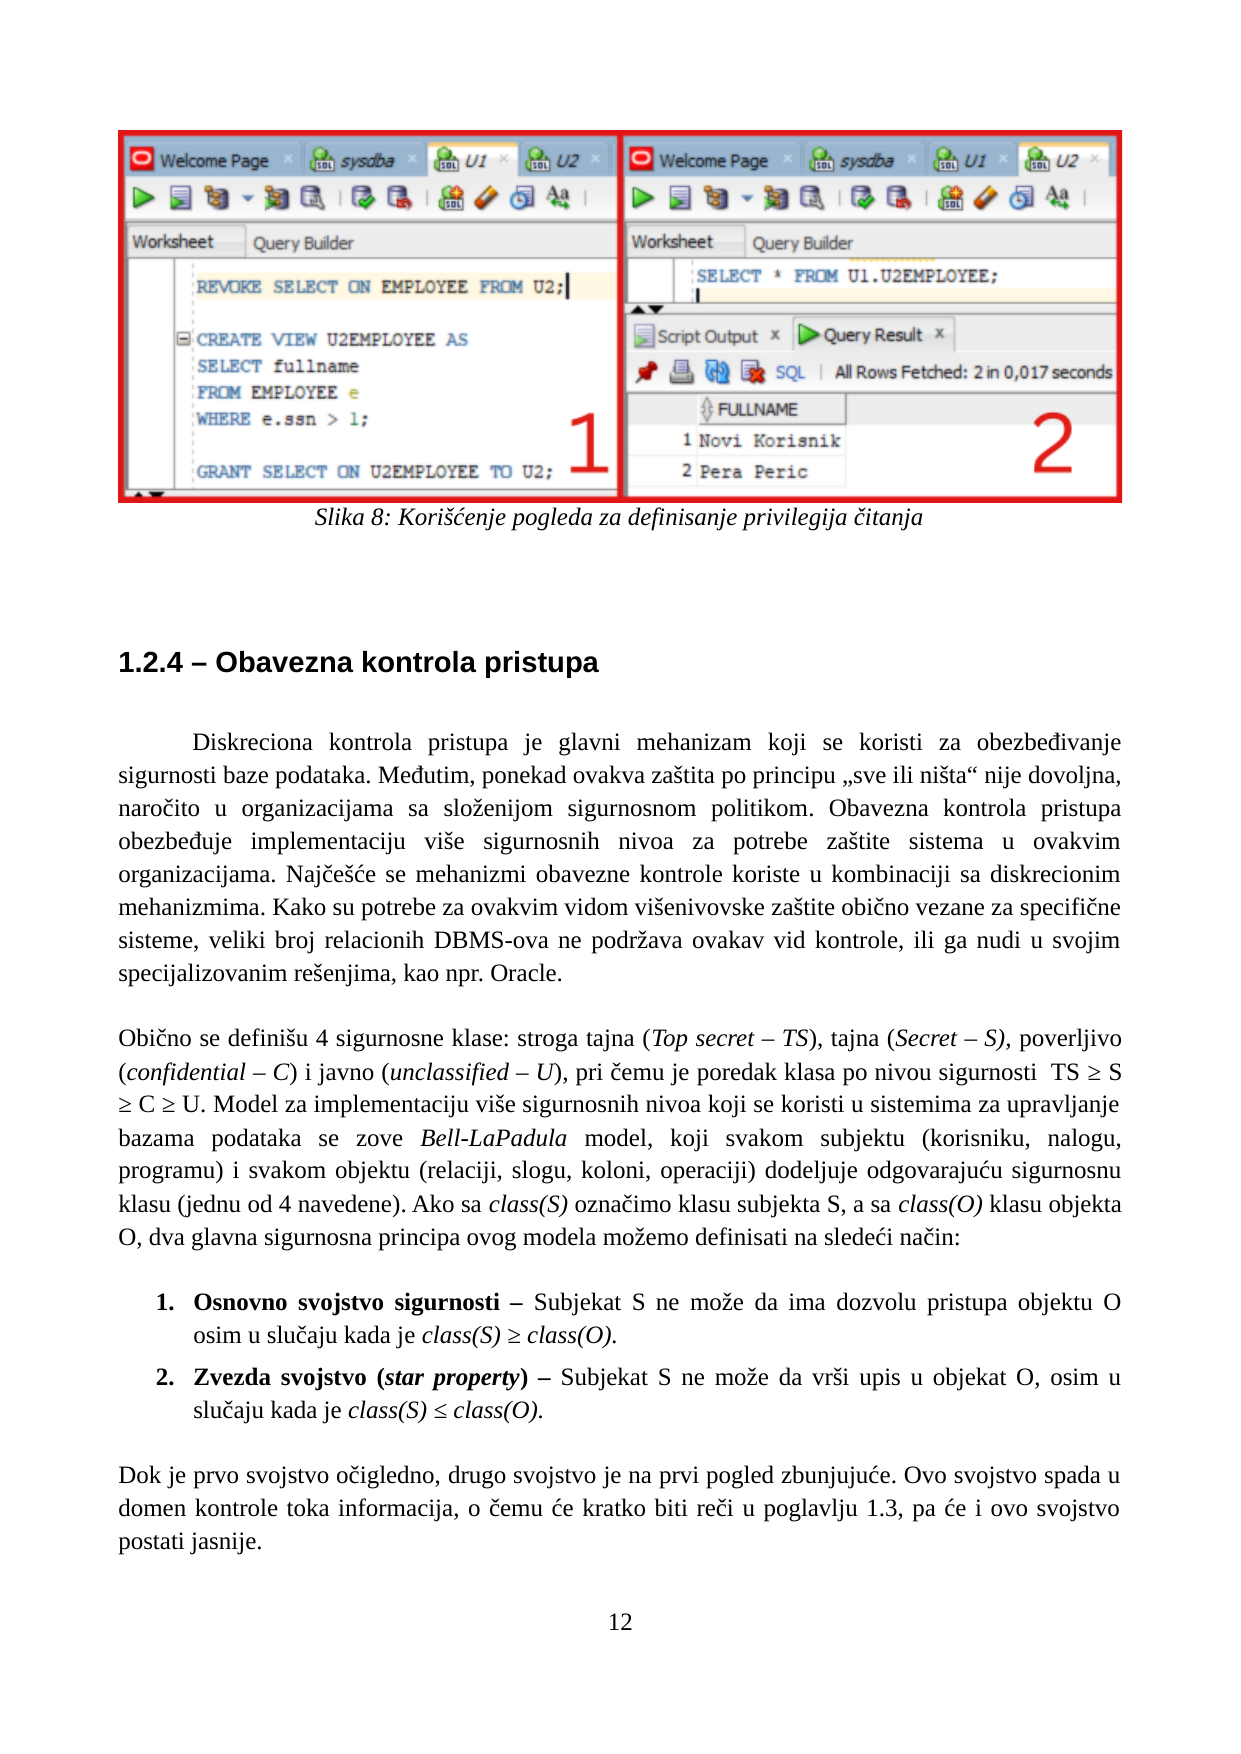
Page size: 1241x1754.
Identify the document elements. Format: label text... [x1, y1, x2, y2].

picture [118, 130, 1123, 503]
list Osnovno svojstvo sigurnosti – Subjekat S ne može da ima dozvolu pristupa objektu O osim u slučaju kada je class(S) ≥ class(O). [156, 1287, 1122, 1349]
subtitle 1.2.4 – Obavezna kontrola pristupa [118, 645, 1122, 679]
list Zvezda svojstvo (star property) – Subjekat S ne može da vrši upis u objekat O, osim u slučaju kada je class(S) ≤ class(O). [156, 1362, 1122, 1423]
text Obično se definišu 4 sigurnosne klase: stroga tajna (Top secret – TS), tajna (Secret – S), poverljivo (confidential – C) i javno (unclassified – U), pri čemu je poredak klasa po nivou sigurnosti TS ≥ S ≥ C ≥ U. Model za implementaciju više sigurnosnih nivoa koji se koristi u sistemima za upravljanje bazama podataka se zove Bell-LaPadula model, koji svakom subjektu (korisniku, nalogu, programu) i svakom objektu (relaciji, slogu, koloni, operaciji) dodeljuje odgovarajuću sigurnosnu klasu (jednu od 4 navedene). Ako sa class(S) označimo klasu subjekta S, a sa class(O) klasu objekta O, dva glavna sigurnosna principa ovog modela možemo definisati na sledeći način: [118, 1023, 1122, 1250]
text Diskreciona kontrola pristupa je glavni mehanizam koji se koristi za obezbeđivanje sigurnosti baze podataka. Međutim, ponekad ovakva zaštita po principu „sve ili ništa“ nije dovoljna, naročito u organizacijama sa složenijom sigurnosnom politikom. Obavezna kontrola pristupa obezbeđuje implementaciju više sigurnosnih nivoa za potrebe zaštite sistema u ovakvim organizacijama. Najčešće se mehanizmi obavezne kontrole koriste u kombinaciji sa diskrecionim mehanizmima. Kako su potrebe za ovakvim vidom višenivovske zaštite obično vezane za specifične sisteme, veliki broj relacionih DBMS-ova ne podržava ovakav vid kontrole, ili ga nudi u svojim specijalizovanim rešenjima, kao npr. Oracle. [118, 727, 1122, 987]
text Dok je prvo svojstvo očigledno, drugo svojstvo je na prvi pogled zbunjujuće. Ovo svojstvo spada u domen kontrole toka informacija, o čemu će kratko biti reči u poglavlju 1.3, pa će i ovo svojstvo postati jasnije. [118, 1460, 1122, 1555]
text Slika 8: Korišćenje pogleda za definisanje privilegija čitanja [118, 503, 1122, 531]
